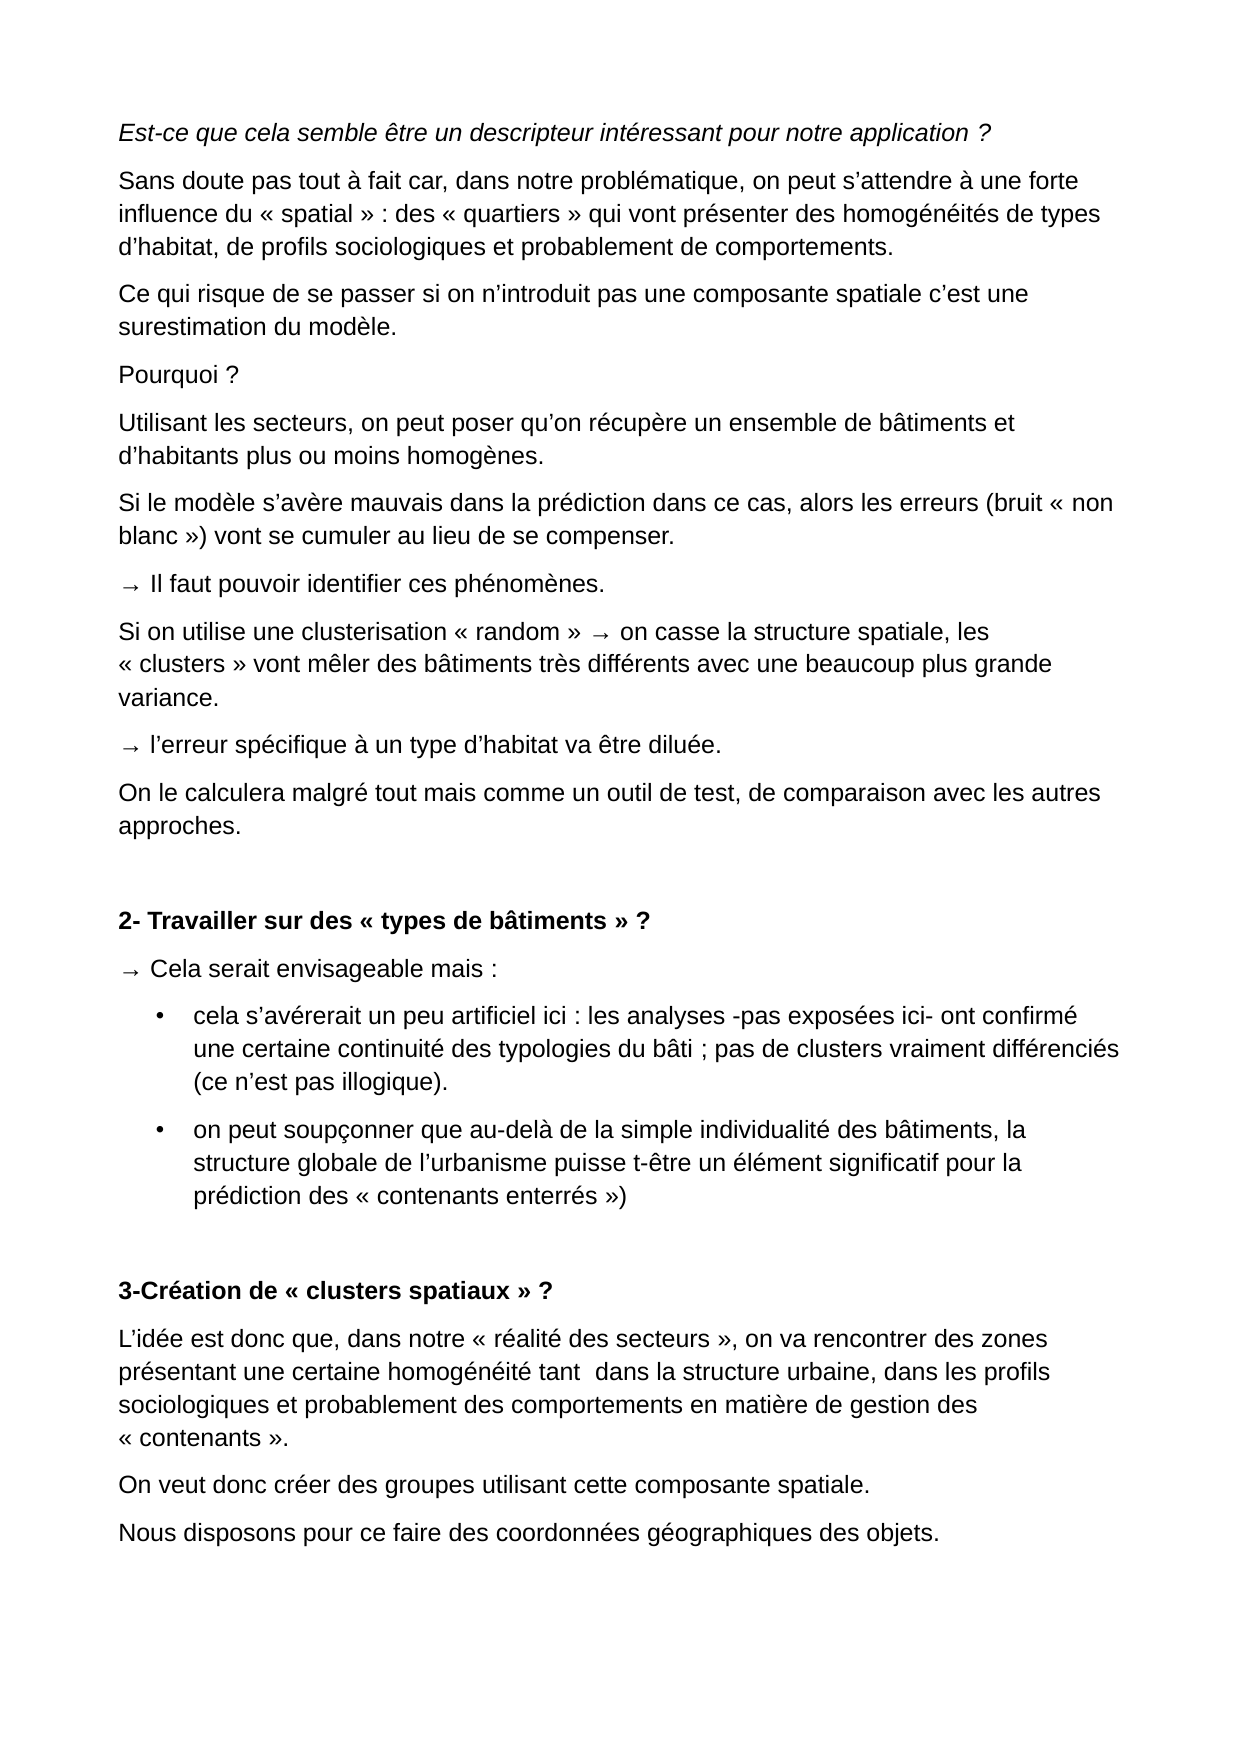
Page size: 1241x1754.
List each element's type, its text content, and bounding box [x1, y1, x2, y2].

text On veut donc créer des groupes utilisant cette composante spatiale. [118, 1471, 1122, 1499]
text Pourquoi ? [118, 360, 1122, 389]
text → Cela serait envisageable mais : [118, 953, 1122, 982]
text 3-Création de « clusters spatiaux » ? [118, 1276, 1122, 1305]
text Si le modèle s’avère mauvais dans la prédiction dans ce cas, alors les erreurs (bruit « non blanc ») vont se cumuler au lieu de se compenser. [118, 488, 1122, 550]
text Si on utilise une clusterisation « random » → on casse la structure spatiale, les « clusters » vont mêler des bâtiments très différents avec une beaucoup plus grande variance. [118, 616, 1122, 711]
list cela s’avérerait un peu artificiel ici : les analyses -pas exposées ici- ont confirmé une certaine continuité des typologies du bâti ; pas de clusters vraiment différenciés (ce n’est pas illogique). [156, 1001, 1122, 1096]
text Nous disposons pour ce faire des coordonnées géographiques des objets. [118, 1518, 1122, 1547]
text → Il faut pouvoir identifier ces phénomènes. [118, 569, 1122, 598]
text Ce qui risque de se passer si on n’introduit pas une composante spatiale c’est une surestimation du modèle. [118, 279, 1122, 341]
list on peut soupçonner que au-delà de la simple individualité des bâtiments, la structure globale de l’urbanisme puisse t-être un élément significatif pour la prédiction des « contenants enterrés ») [156, 1115, 1122, 1210]
text Sans doute pas tout à fait car, dans notre problématique, on peut s’attendre à une forte influence du « spatial » : des « quartiers » qui vont présenter des homogénéités de types d’habitat, de profils sociologiques et probablement de comportements. [118, 166, 1122, 261]
text Utilisant les secteurs, on peut poser qu’on récupère un ensemble de bâtiments et d’habitants plus ou moins homogènes. [118, 408, 1122, 469]
text → l’erreur spécifique à un type d’habitat va être diluée. [118, 730, 1122, 759]
text On le calculera malgré tout mais comme un outil de test, de comparaison avec les autres approches. [118, 778, 1122, 839]
text Est-ce que cela semble être un descripteur intéressant pour notre application ? [118, 118, 1122, 147]
text 2- Travailler sur des « types de bâtiments » ? [118, 906, 1122, 935]
text L’idée est donc que, dans notre « réalité des secteurs », on va rencontrer des zones présentant une certaine homogénéité tant dans la structure urbaine, dans les profils sociologiques et probablement des comportements en matière de gestion des « contenants ». [118, 1324, 1122, 1452]
